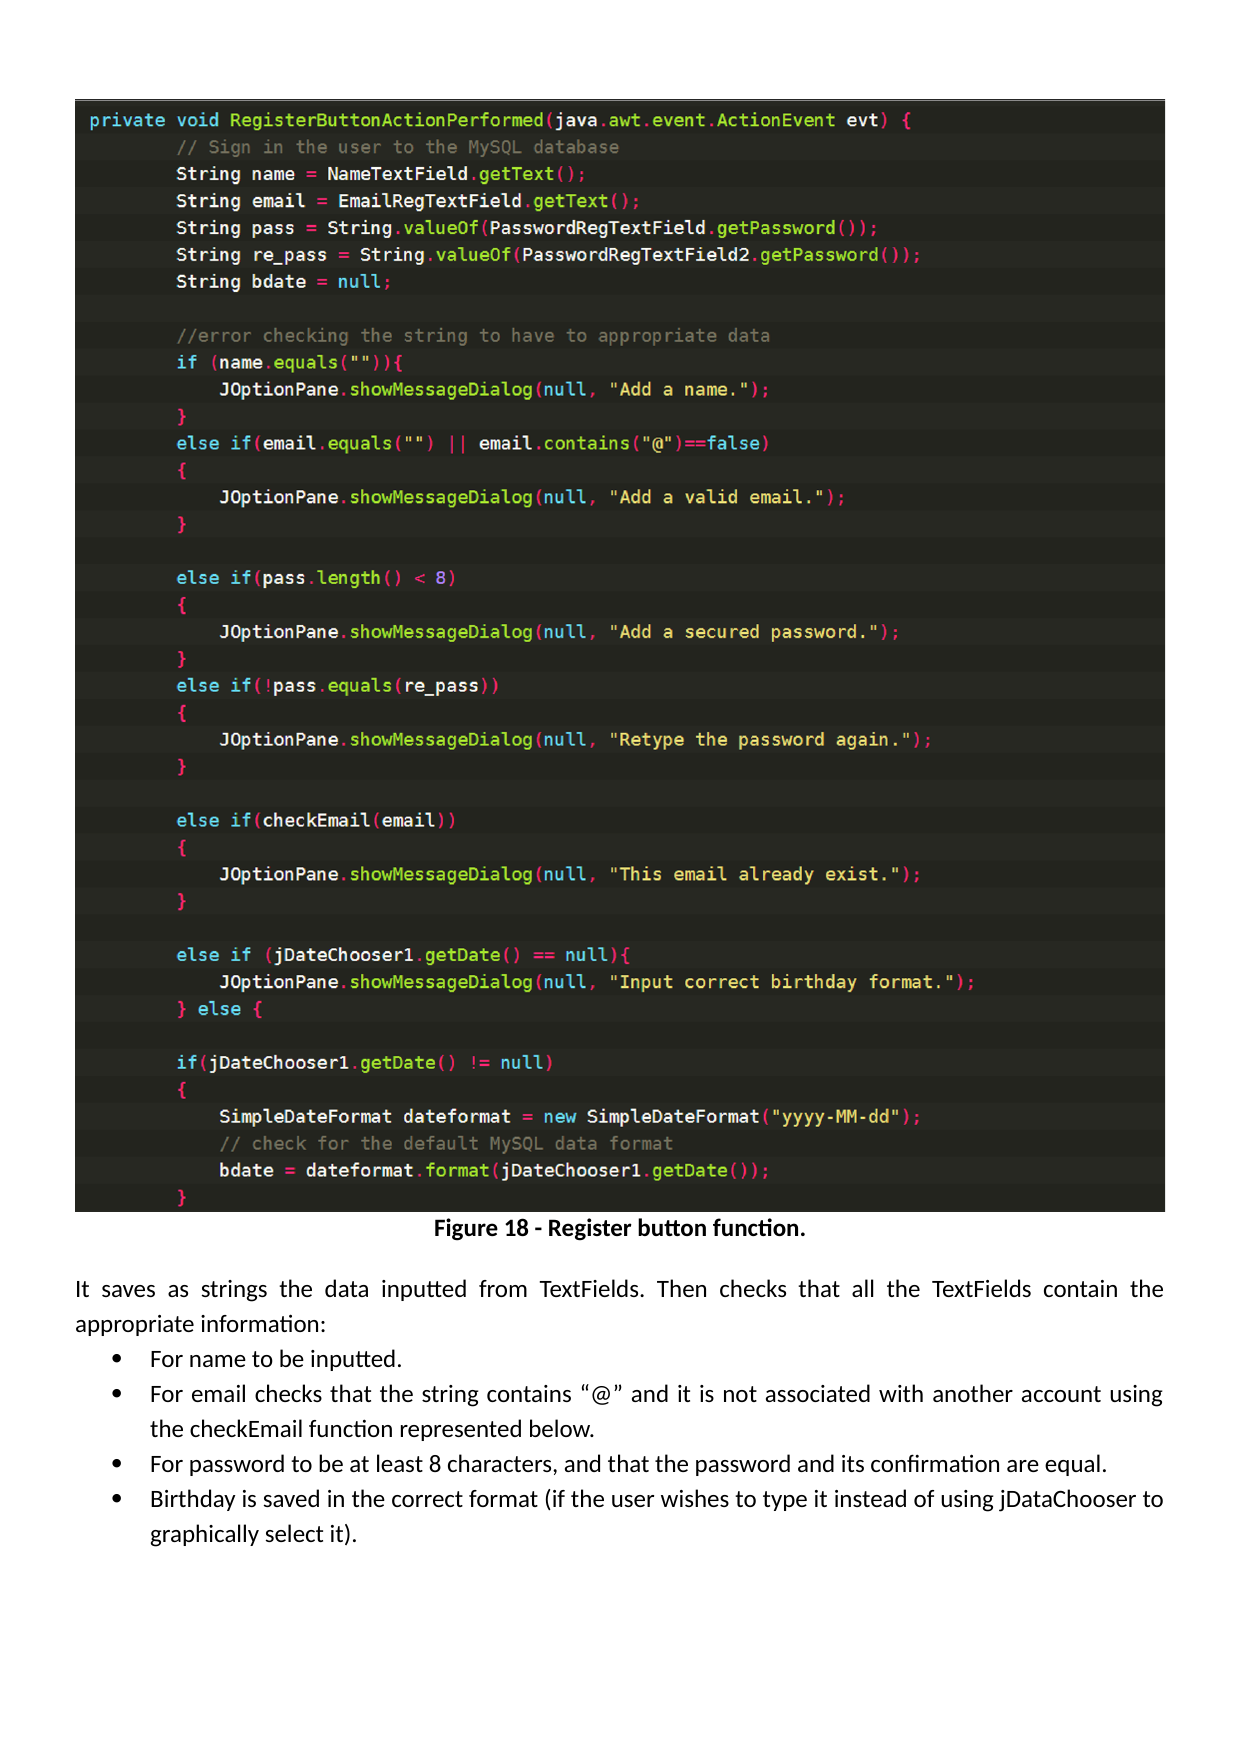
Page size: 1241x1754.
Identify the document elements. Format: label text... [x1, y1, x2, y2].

text It saves as strings the data inputted from TextFields. Then checks that all the TextFields contain the appropriate information: [75, 1273, 1165, 1338]
list Birthday is saved in the correct format (if the user wishes to type it instead of using jDataChooser to graphically select it). [112, 1483, 1165, 1548]
list For email checks that the string contains “@” and it is not associated with another account using the checkEmail function represented below. [112, 1378, 1165, 1443]
text Figure 18 - Register button function. [75, 1212, 1165, 1242]
list For password to be at least 8 characters, and that the password and its confirmation are equal. [112, 1448, 1165, 1478]
list For name to be inputted. [112, 1343, 1165, 1373]
